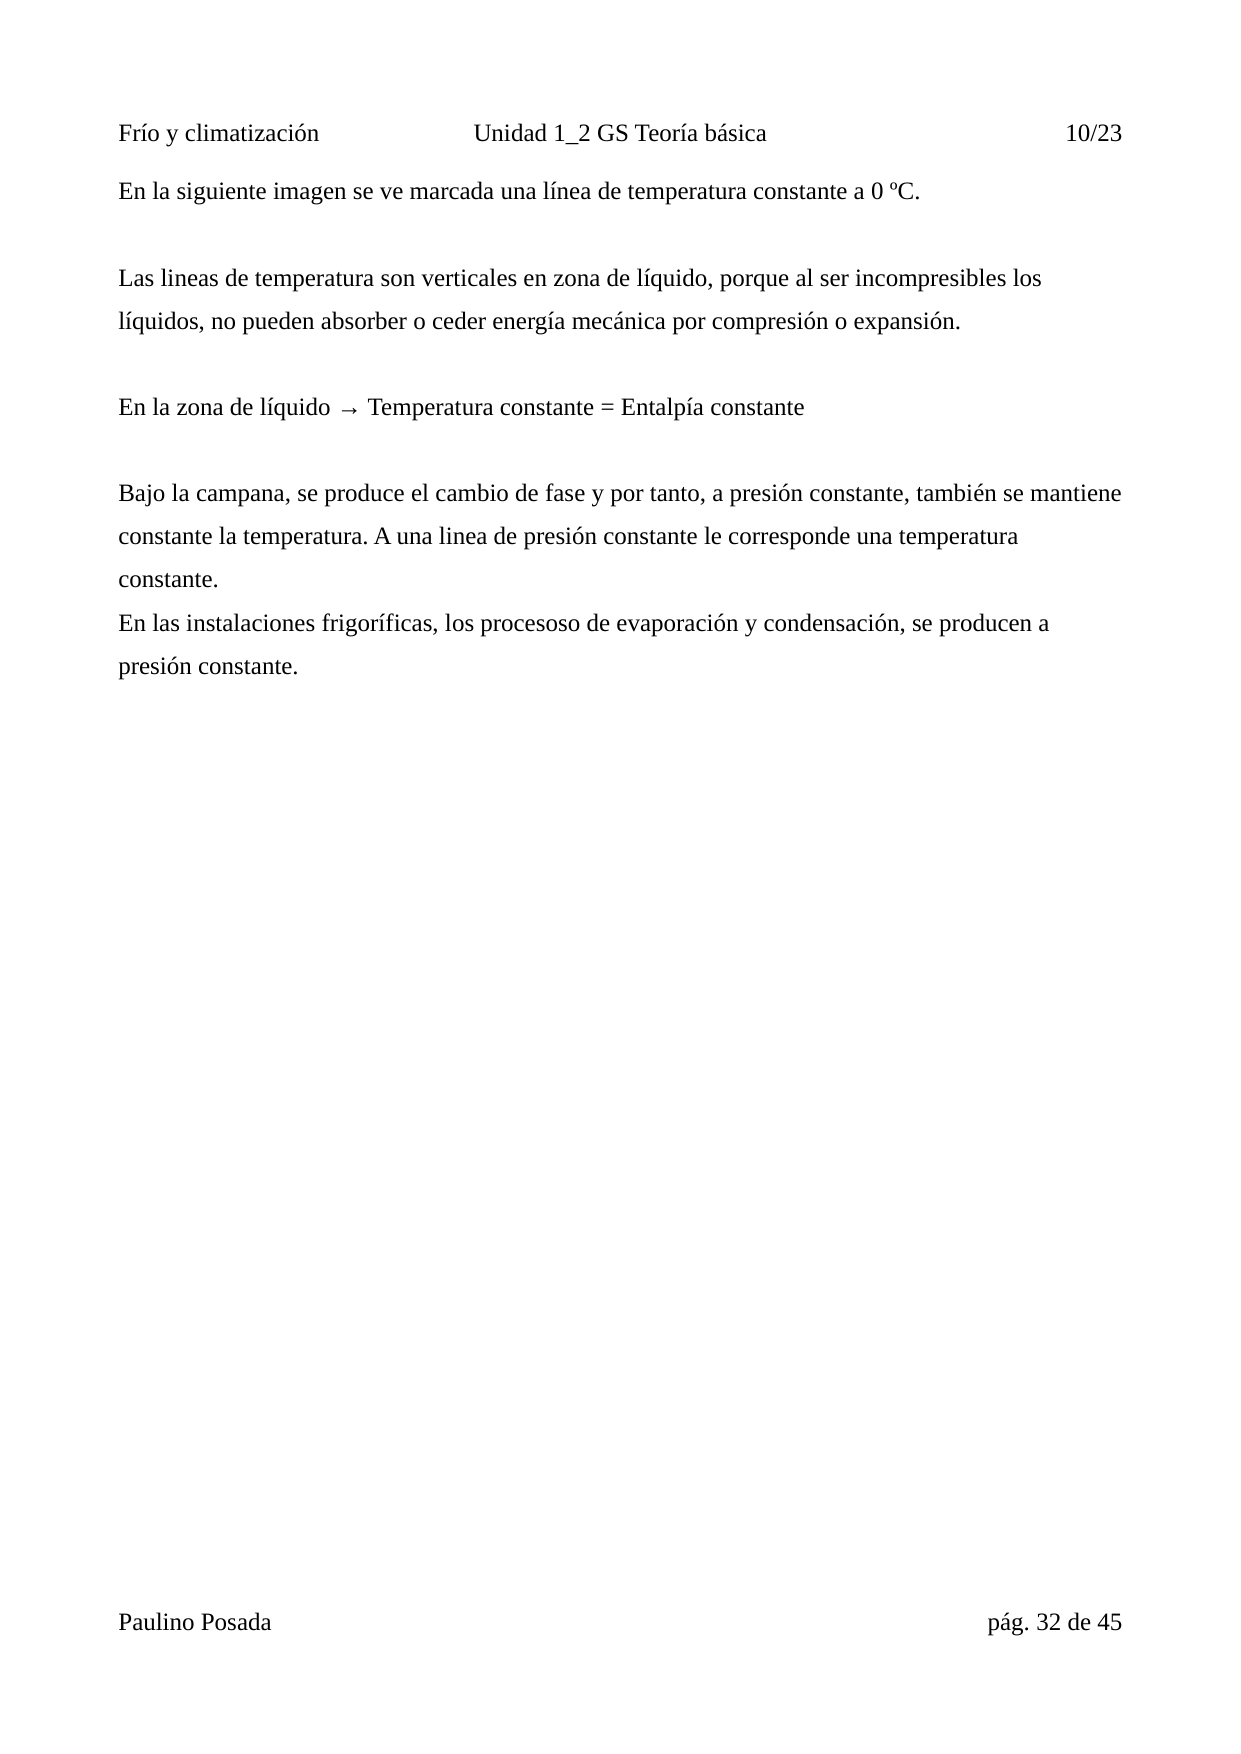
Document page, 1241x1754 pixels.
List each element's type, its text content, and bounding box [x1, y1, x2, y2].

text En las instalaciones frigoríficas, los procesoso de evaporación y condensación, se producen a presión constante. [118, 608, 1122, 679]
text Bajo la campana, se produce el cambio de fase y por tanto, a presión constante, también se mantiene constante la temperatura. A una linea de presión constante le corresponde una temperatura constante. [118, 478, 1122, 593]
text En la zona de líquido → Temperatura constante = Entalpía constante [118, 392, 1122, 421]
text En la siguiente imagen se ve marcada una línea de temperatura constante a 0 ºC. [118, 176, 1122, 205]
text Las lineas de temperatura son verticales en zona de líquido, porque al ser incompresibles los líquidos, no pueden absorber o ceder energía mecánica por compresión o expansión. [118, 263, 1122, 334]
